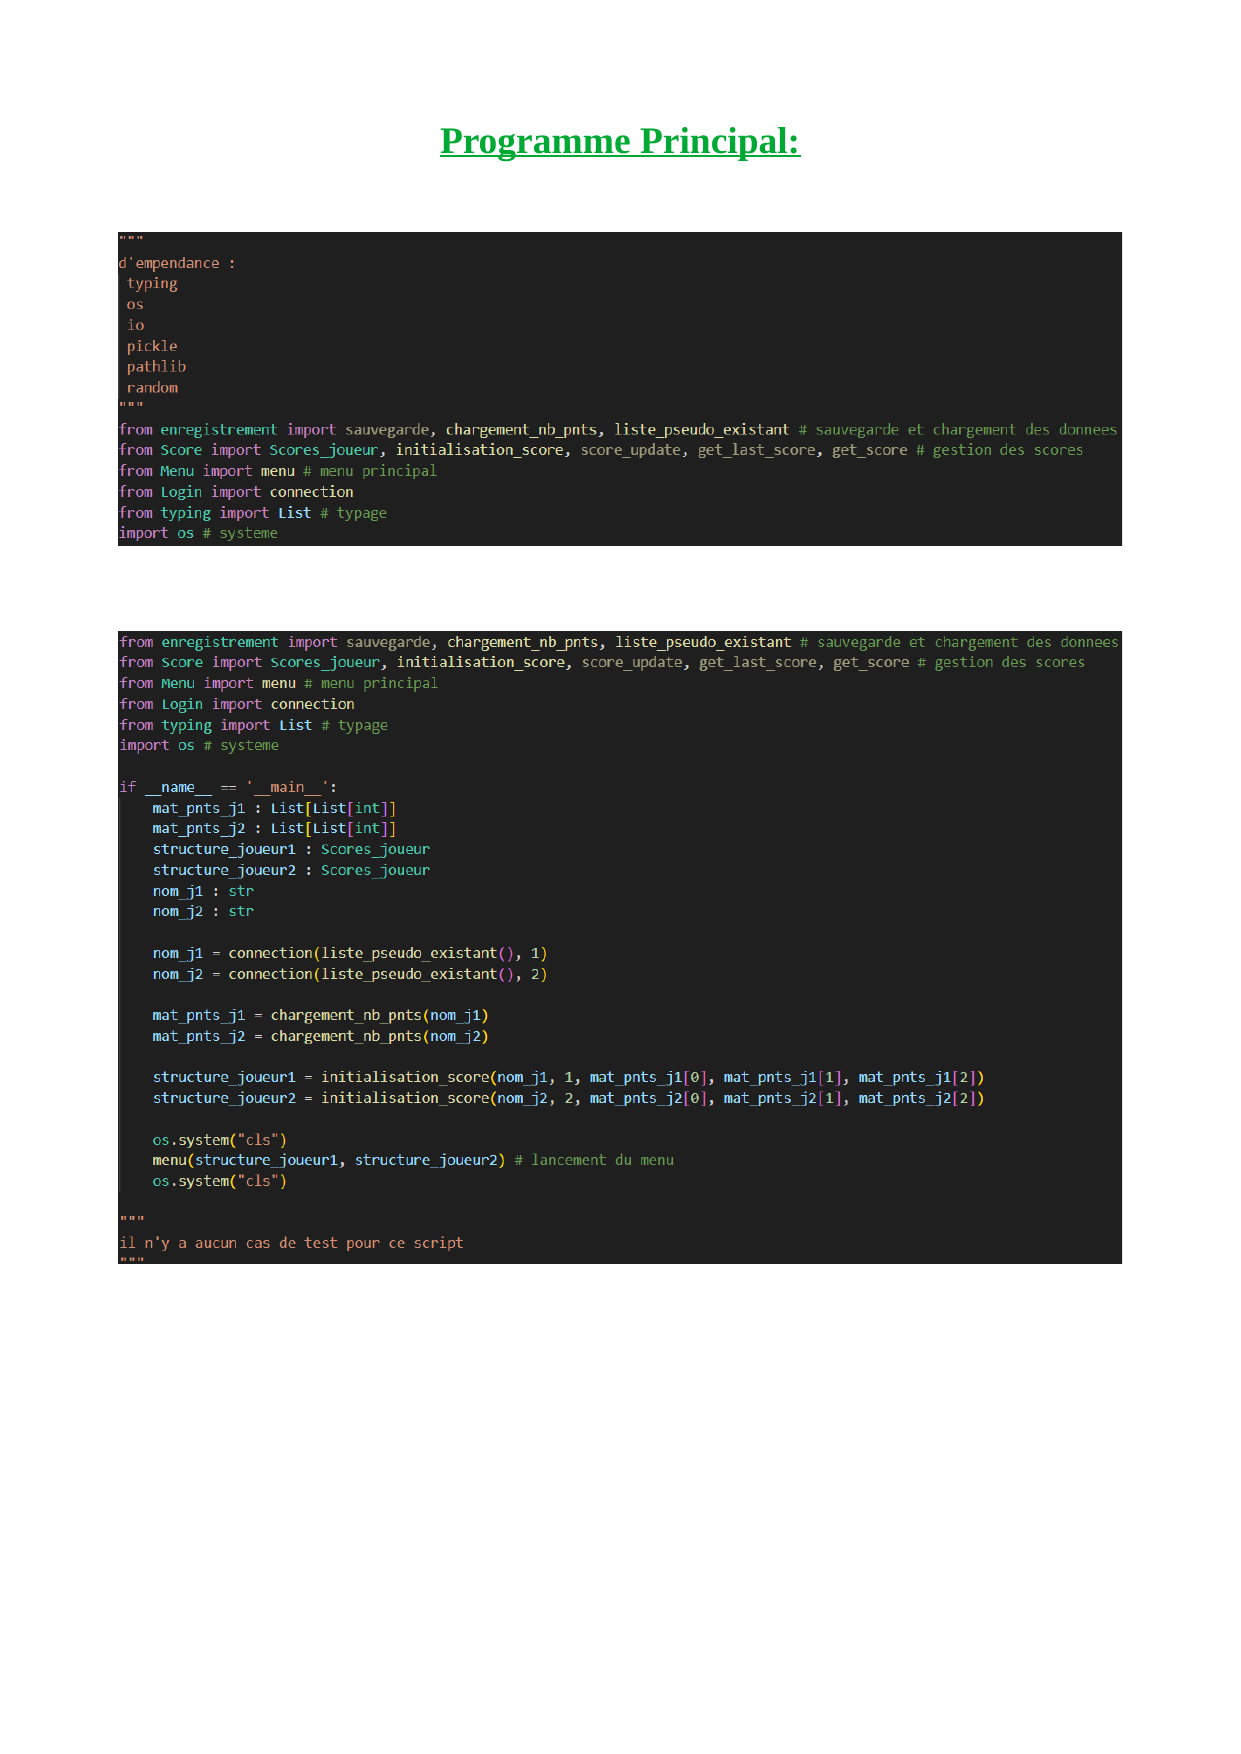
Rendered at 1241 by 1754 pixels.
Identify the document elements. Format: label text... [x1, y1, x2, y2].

picture [118, 232, 1123, 546]
text Programme Principal: [118, 118, 1122, 161]
picture [118, 631, 1123, 1264]
